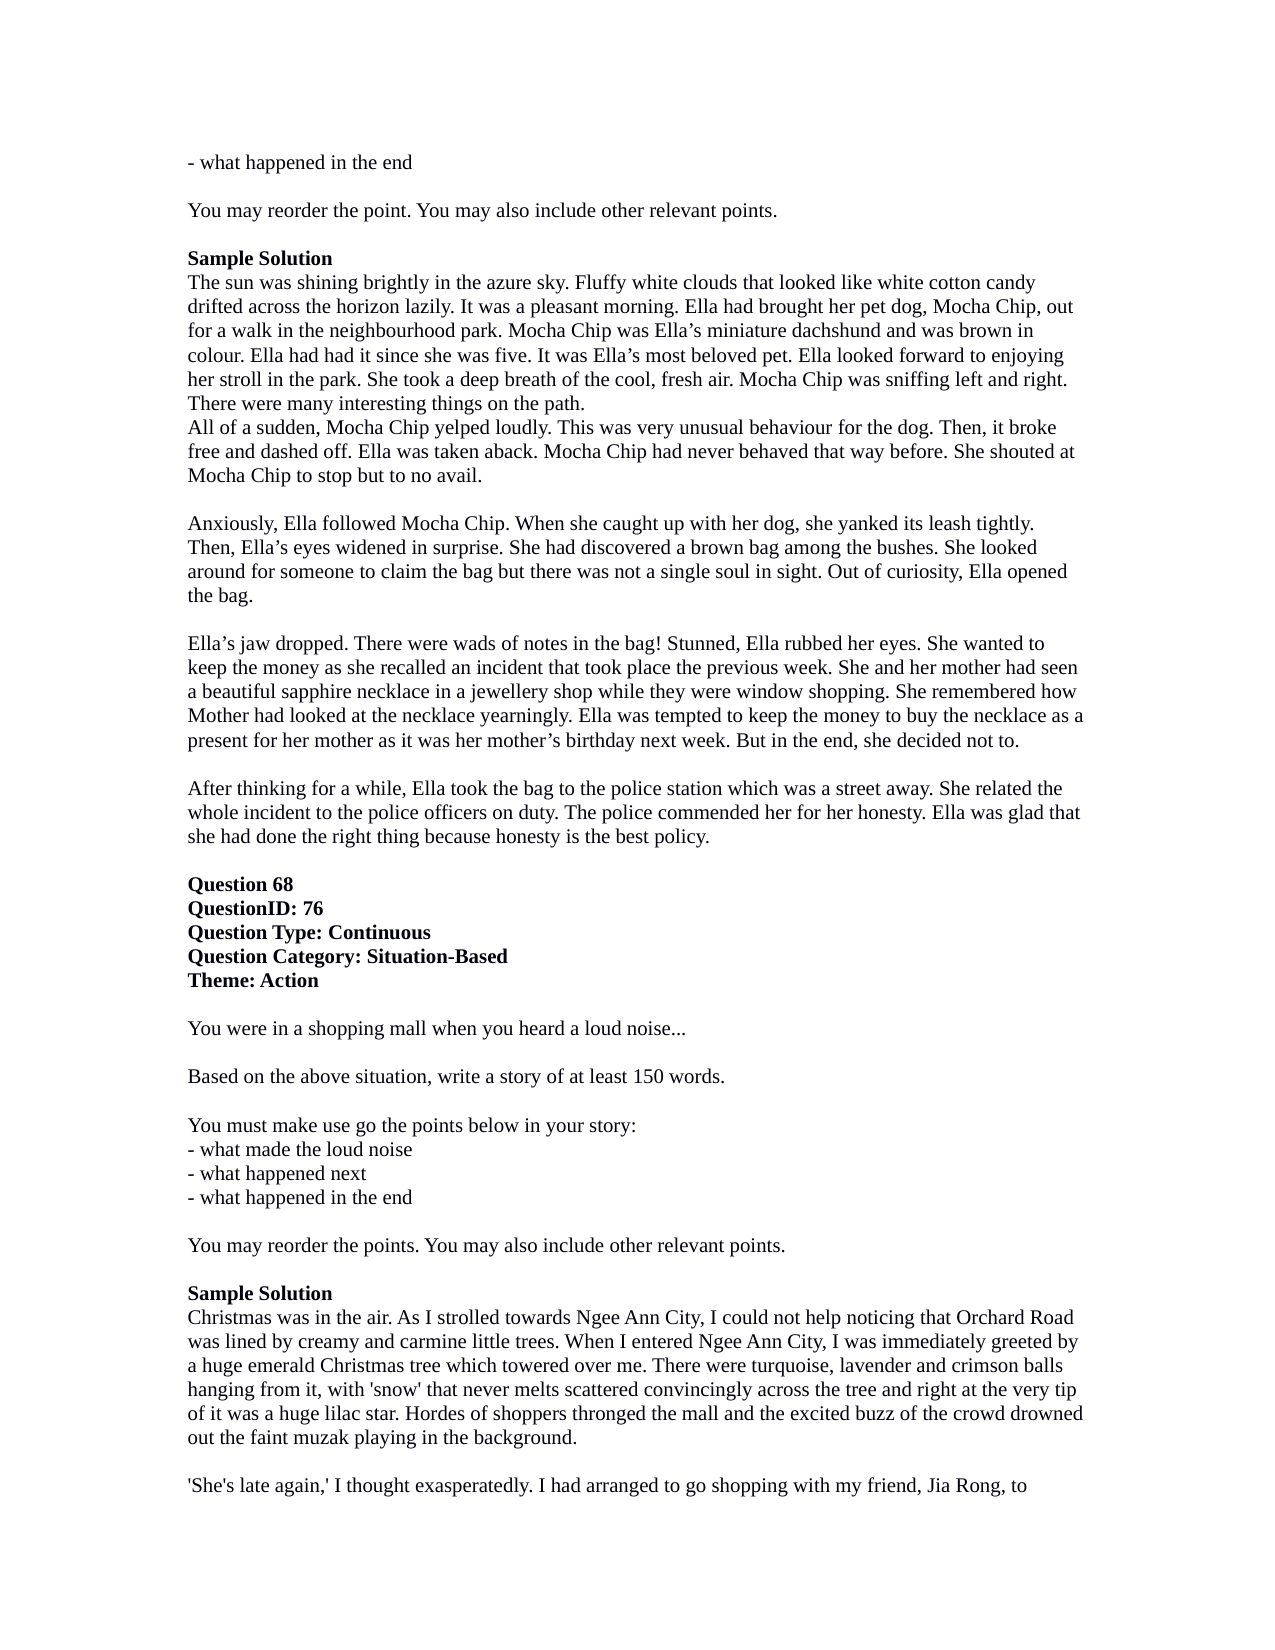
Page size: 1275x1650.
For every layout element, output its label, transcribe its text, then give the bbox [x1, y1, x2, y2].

text QuestionID: 76 [187, 896, 1087, 920]
text You may reorder the point. You may also include other relevant points. [187, 198, 1087, 222]
text All of a sudden, Mocha Chip yelped loudly. This was very unusual behaviour for the dog. Then, it broke free and dashed off. Ella was taken aback. Mocha Chip had never behaved that way before. She shouted at Mocha Chip to stop but to no avail. [187, 415, 1087, 487]
text You may reorder the points. You may also include other relevant points. [187, 1233, 1087, 1257]
text Sample Solution [187, 246, 1087, 270]
text Theme: Action [187, 968, 1087, 992]
text - what happened in the end [187, 150, 1087, 174]
text You must make use go the points below in your story: [187, 1112, 1087, 1137]
text Ella’s jaw dropped. There were wads of notes in the bag! Stunned, Ella rubbed her eyes. She wanted to keep the money as she recalled an incident that took place the previous week. She and her mother had seen a beautiful sapphire necklace in a jewellery shop while they were window shopping. She remembered how Mother had looked at the necklace yearningly. Ella was tempted to keep the money to buy the necklace as a present for her mother as it was her mother’s birthday next week. But in the end, she decided not to. [187, 631, 1087, 752]
text After thinking for a while, Ella took the bag to the police station which was a street away. She related the whole incident to the police officers on duty. The police commended her for her honesty. Ella was glad that she had done the right thing because honesty is the best policy. [187, 776, 1087, 848]
text Christmas was in the air. As I strolled towards Ngee Ann City, I could not help noticing that Orchard Road was lined by creamy and carmine little trees. When I entered Ngee Ann City, I was immediately greeted by a huge emerald Christmas tree which towered over me. There were turquoise, lavender and crimson balls hanging from it, with 'snow' that never melts scattered convincingly across the tree and right at the very tip of it was a huge lilac star. Hordes of shoppers thronged the mall and the excited buzz of the crowd drowned out the faint muzak playing in the background. [187, 1305, 1087, 1449]
text - what happened next [187, 1161, 1087, 1185]
text You were in a shopping mall when you heard a loud noise... [187, 1016, 1087, 1040]
text Question Category: Situation-Based [187, 944, 1087, 968]
text Sample Solution [187, 1281, 1087, 1305]
text Question 68 [187, 872, 1087, 896]
text The sun was shining brightly in the azure sky. Fluffy white clouds that looked like white cotton candy drifted across the horizon lazily. It was a pleasant morning. Ella had brought her pet dog, Mocha Chip, out for a walk in the neighbourhood park. Mocha Chip was Ella’s miniature dachshund and was brown in colour. Ella had had it since she was five. It was Ella’s most beloved pet. Ella looked forward to enjoying her stroll in the park. She took a deep breath of the cool, fresh air. Mocha Chip was sniffing left and right. There were many interesting things on the path. [187, 270, 1087, 415]
text - what happened in the end [187, 1185, 1087, 1209]
text - what made the loud noise [187, 1137, 1087, 1161]
text Anxiously, Ella followed Mocha Chip. When she caught up with her dog, she yanked its leash tightly. Then, Ella’s eyes widened in surprise. She had discovered a brown bag among the bushes. She looked around for someone to claim the bag but there was not a single soul in sight. Out of curiosity, Ella opened the bag. [187, 511, 1087, 607]
text 'She's late again,' I thought exasperatedly. I had arranged to go shopping with my friend, Jia Rong, to [187, 1473, 1087, 1497]
text Question Type: Continuous [187, 920, 1087, 944]
text Based on the above situation, write a story of at least 150 words. [187, 1064, 1087, 1088]
